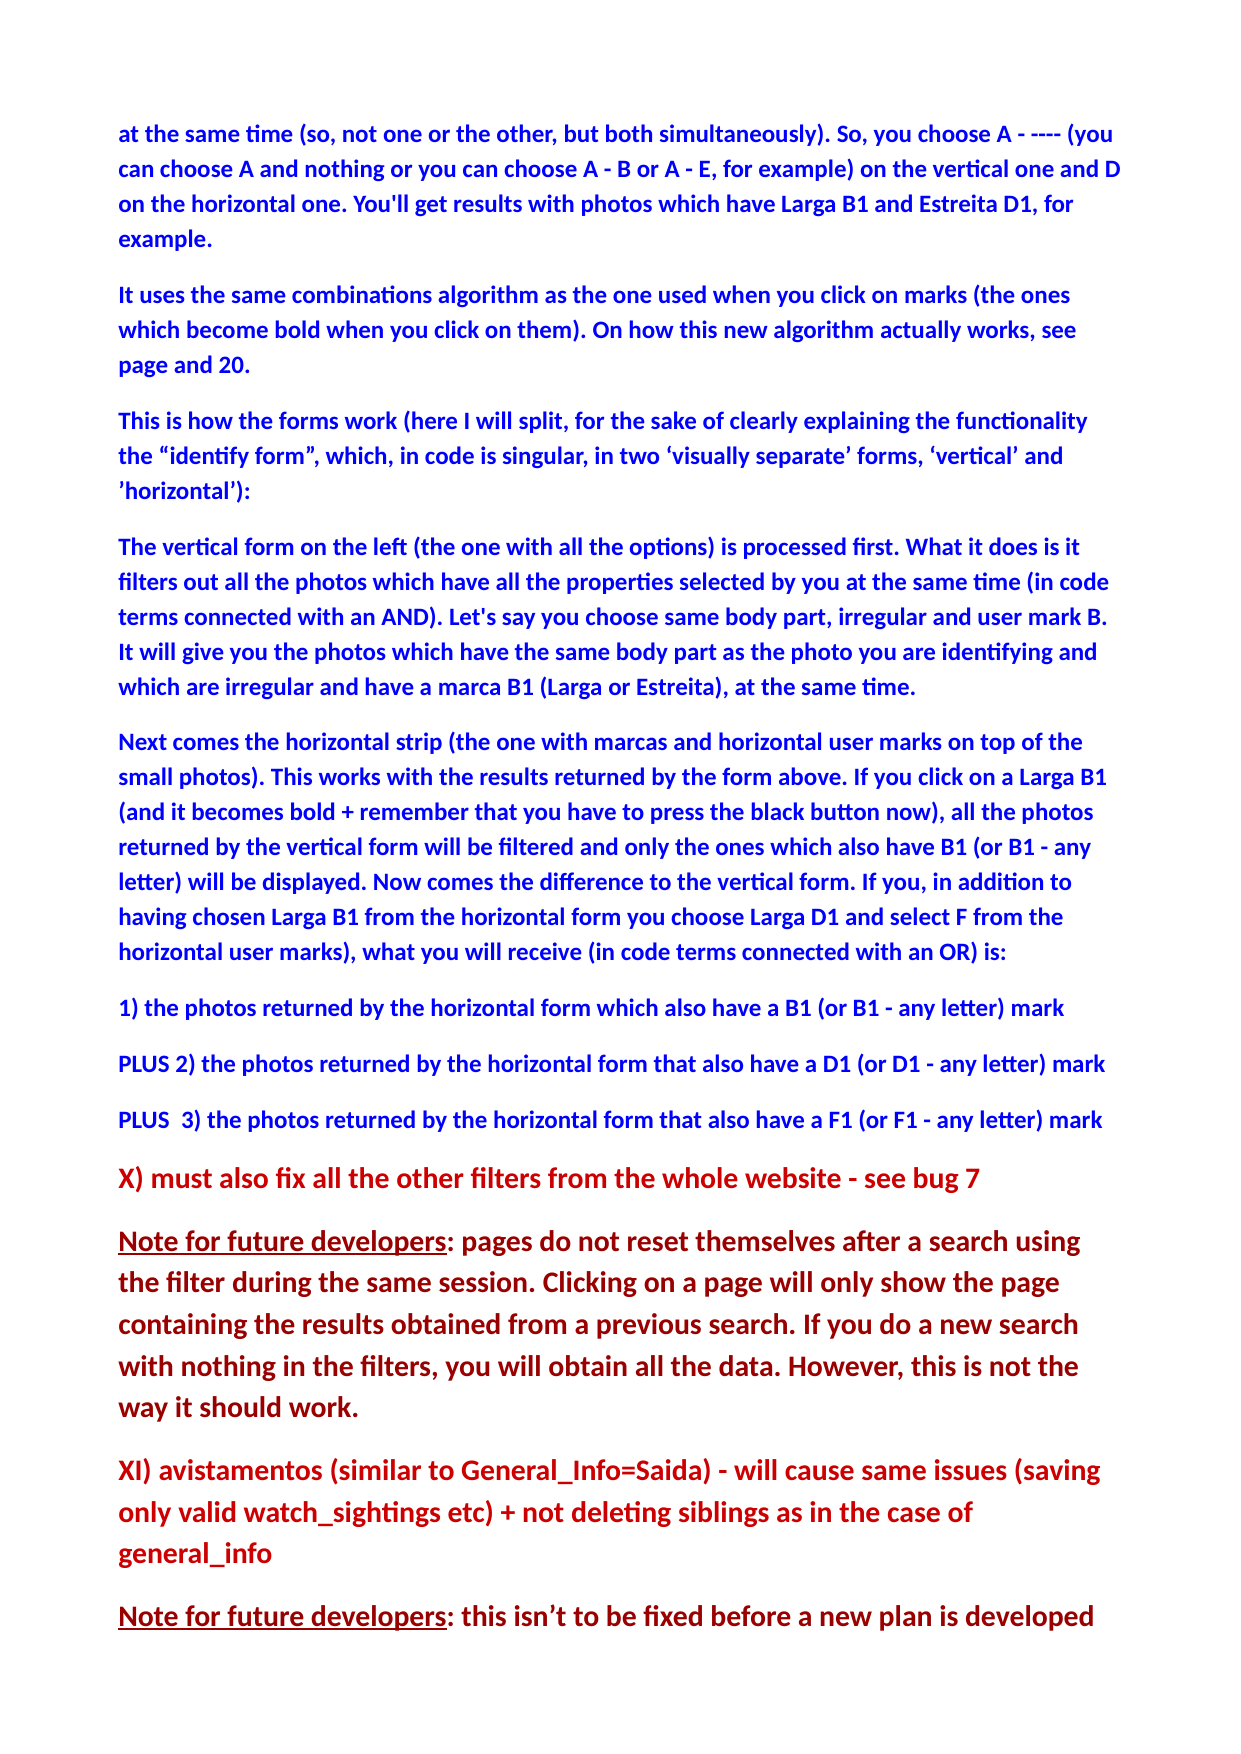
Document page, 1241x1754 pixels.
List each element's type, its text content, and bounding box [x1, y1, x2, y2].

text Next comes the horizontal strip (the one with marcas and horizontal user marks on top of the small photos). This works with the results returned by the form above. If you click on a Larga B1 (and it becomes bold + remember that you have to press the black button now), all the photos returned by the vertical form will be filtered and only the ones which also have B1 (or B1 - any letter) will be displayed. Now comes the difference to the vertical form. If you, in addition to having chosen Larga B1 from the horizontal form you choose Larga D1 and select F from the horizontal user marks), what you will receive (in code terms connected with an OR) is: [118, 726, 1122, 967]
text The vertical form on the left (the one with all the options) is processed first. What it does is it filters out all the photos which have all the properties selected by you at the same time (in code terms connected with an AND). Let's say you choose same body part, irregular and user mark B. It will give you the photos which have the same body part as the photo you are identifying and which are irregular and have a marca B1 (Larga or Estreita), at the same time. [118, 531, 1122, 701]
text PLUS 2) the photos returned by the horizontal form that also have a D1 (or D1 - any letter) mark [118, 1048, 1122, 1079]
text PLUS 3) the photos returned by the horizontal form that also have a F1 (or F1 - any letter) mark [118, 1104, 1122, 1134]
text This is how the forms work (here I will split, for the sake of clearly explaining the functionality the “identify form”, which, in code is singular, in two ‘visually separate’ forms, ‘vertical’ and ’horizontal’): [118, 405, 1122, 505]
text Note for future developers: pages do not reset themselves after a search using the filter during the same session. Clicking on a page will only show the page containing the results obtained from a previous search. If you do a new search with nothing in the filters, you will obtain all the data. However, this is not the way it should work. [118, 1222, 1122, 1425]
text Note for future developers: this isn’t to be fixed before a new plan is developed [118, 1597, 1122, 1633]
text X) must also fix all the other filters from the whole website - see bug 7 [118, 1160, 1122, 1196]
text 1) the photos returned by the horizontal form which also have a B1 (or B1 - any letter) mark [118, 992, 1122, 1023]
text XI) avistamentos (similar to General_Info=Saida) - will cause same issues (saving only valid watch_sightings etc) + not deleting siblings as in the case of general_info [118, 1451, 1122, 1571]
text at the same time (so, not one or the other, but both simultaneously). So, you choose A - ---- (you can choose A and nothing or you can choose A - B or A - E, for example) on the vertical one and D on the horizontal one. You'll get results with photos which have Larga B1 and Estreita D1, for example. [118, 118, 1122, 254]
text It uses the same combinations algorithm as the one used when you click on marks (the ones which become bold when you click on them). On how this new algorithm actually works, see page and 20. [118, 279, 1122, 379]
